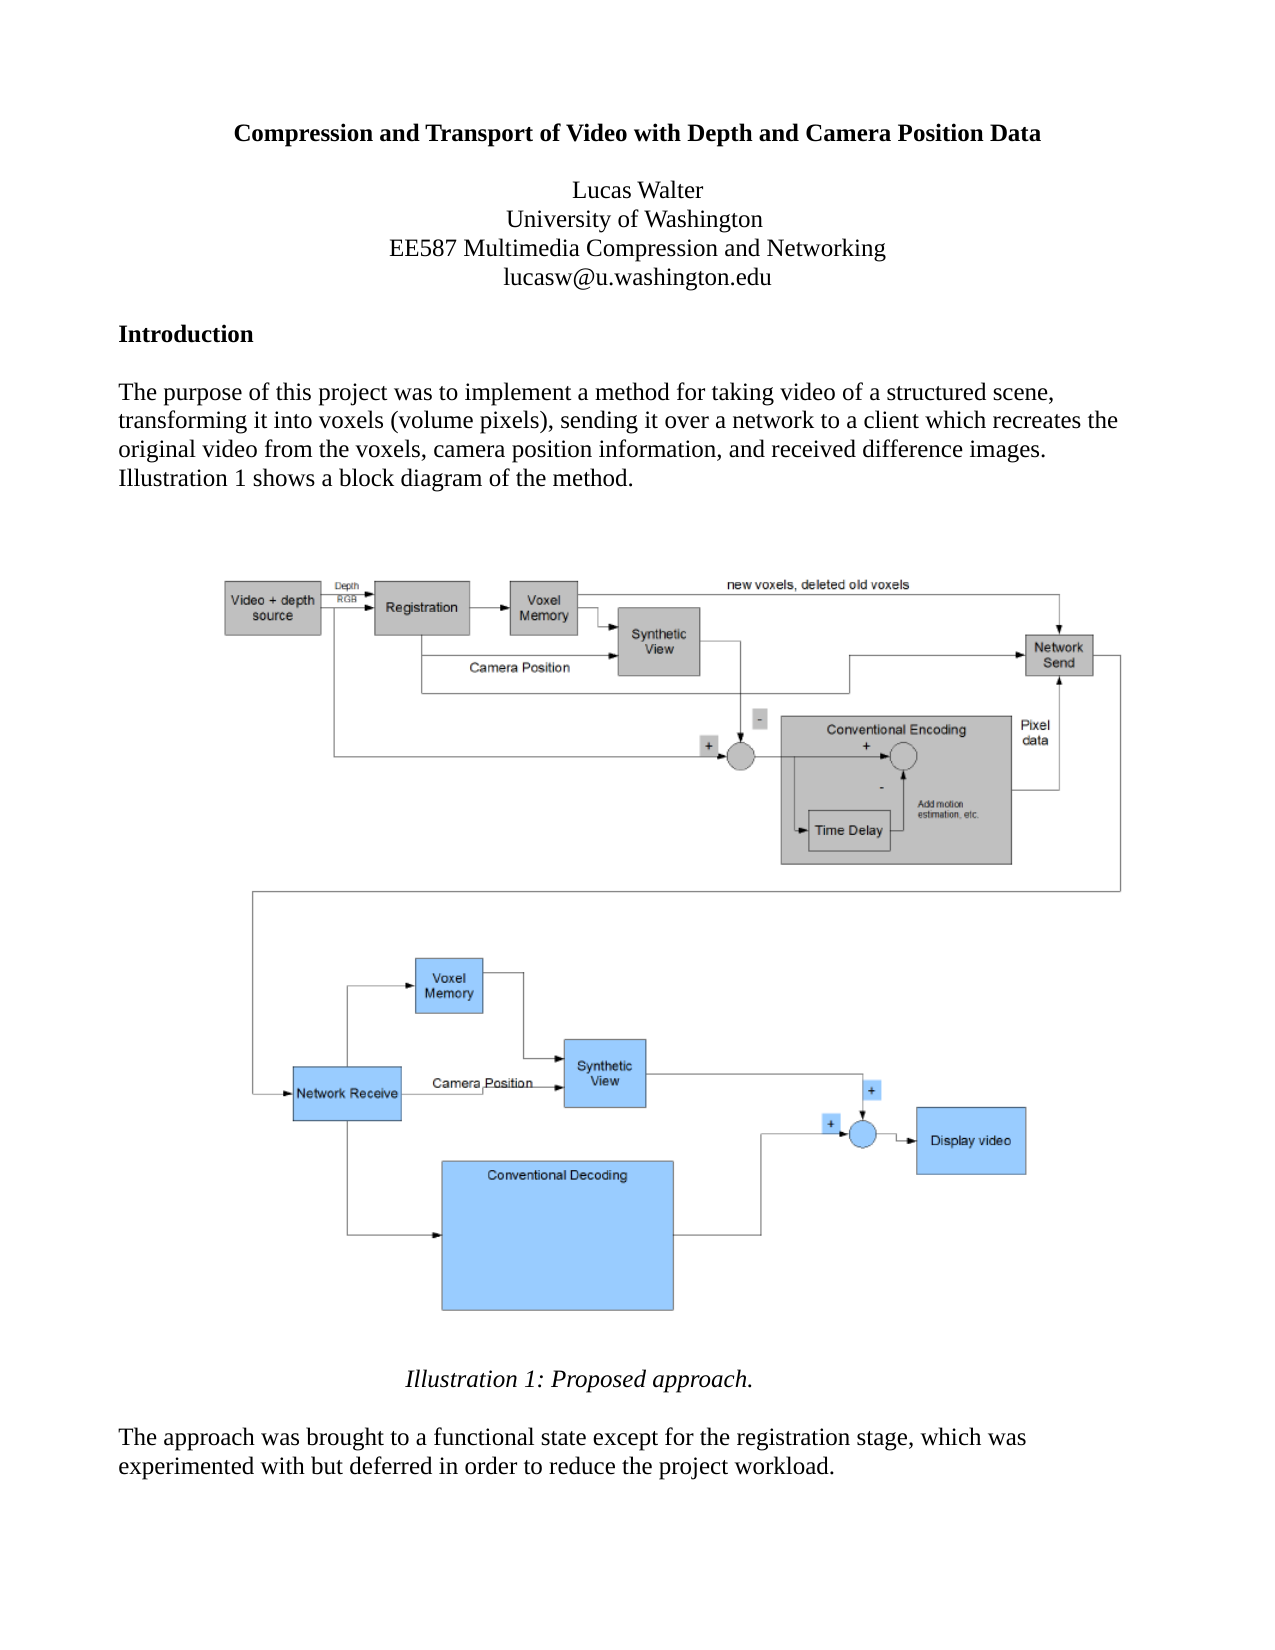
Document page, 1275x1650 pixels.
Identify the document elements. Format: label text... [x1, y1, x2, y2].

text University of Washington [118, 204, 1157, 233]
text Illustration 1: Proposed approach. [405, 1365, 870, 1393]
text The purpose of this project was to implement a method for taking video of a structured scene, transforming it into voxels (volume pixels), sending it over a network to a client which recreates the original video from the voxels, camera position information, and received difference images. Illustration 1 shows a block diagram of the method. [118, 377, 1157, 492]
text EE587 Multimedia Compression and Networking [118, 233, 1157, 262]
text The approach was brought to a functional state except for the registration stage, which was experimented with but deferred in order to reduce the project workload. [118, 1422, 1157, 1479]
text Lucas Walter [118, 176, 1157, 204]
text [405, 533, 870, 544]
text Compression and Transport of Video with Depth and Camera Position Data [118, 118, 1157, 147]
text Introduction [118, 319, 1157, 348]
text lucasw@u.washington.edu [118, 262, 1157, 291]
